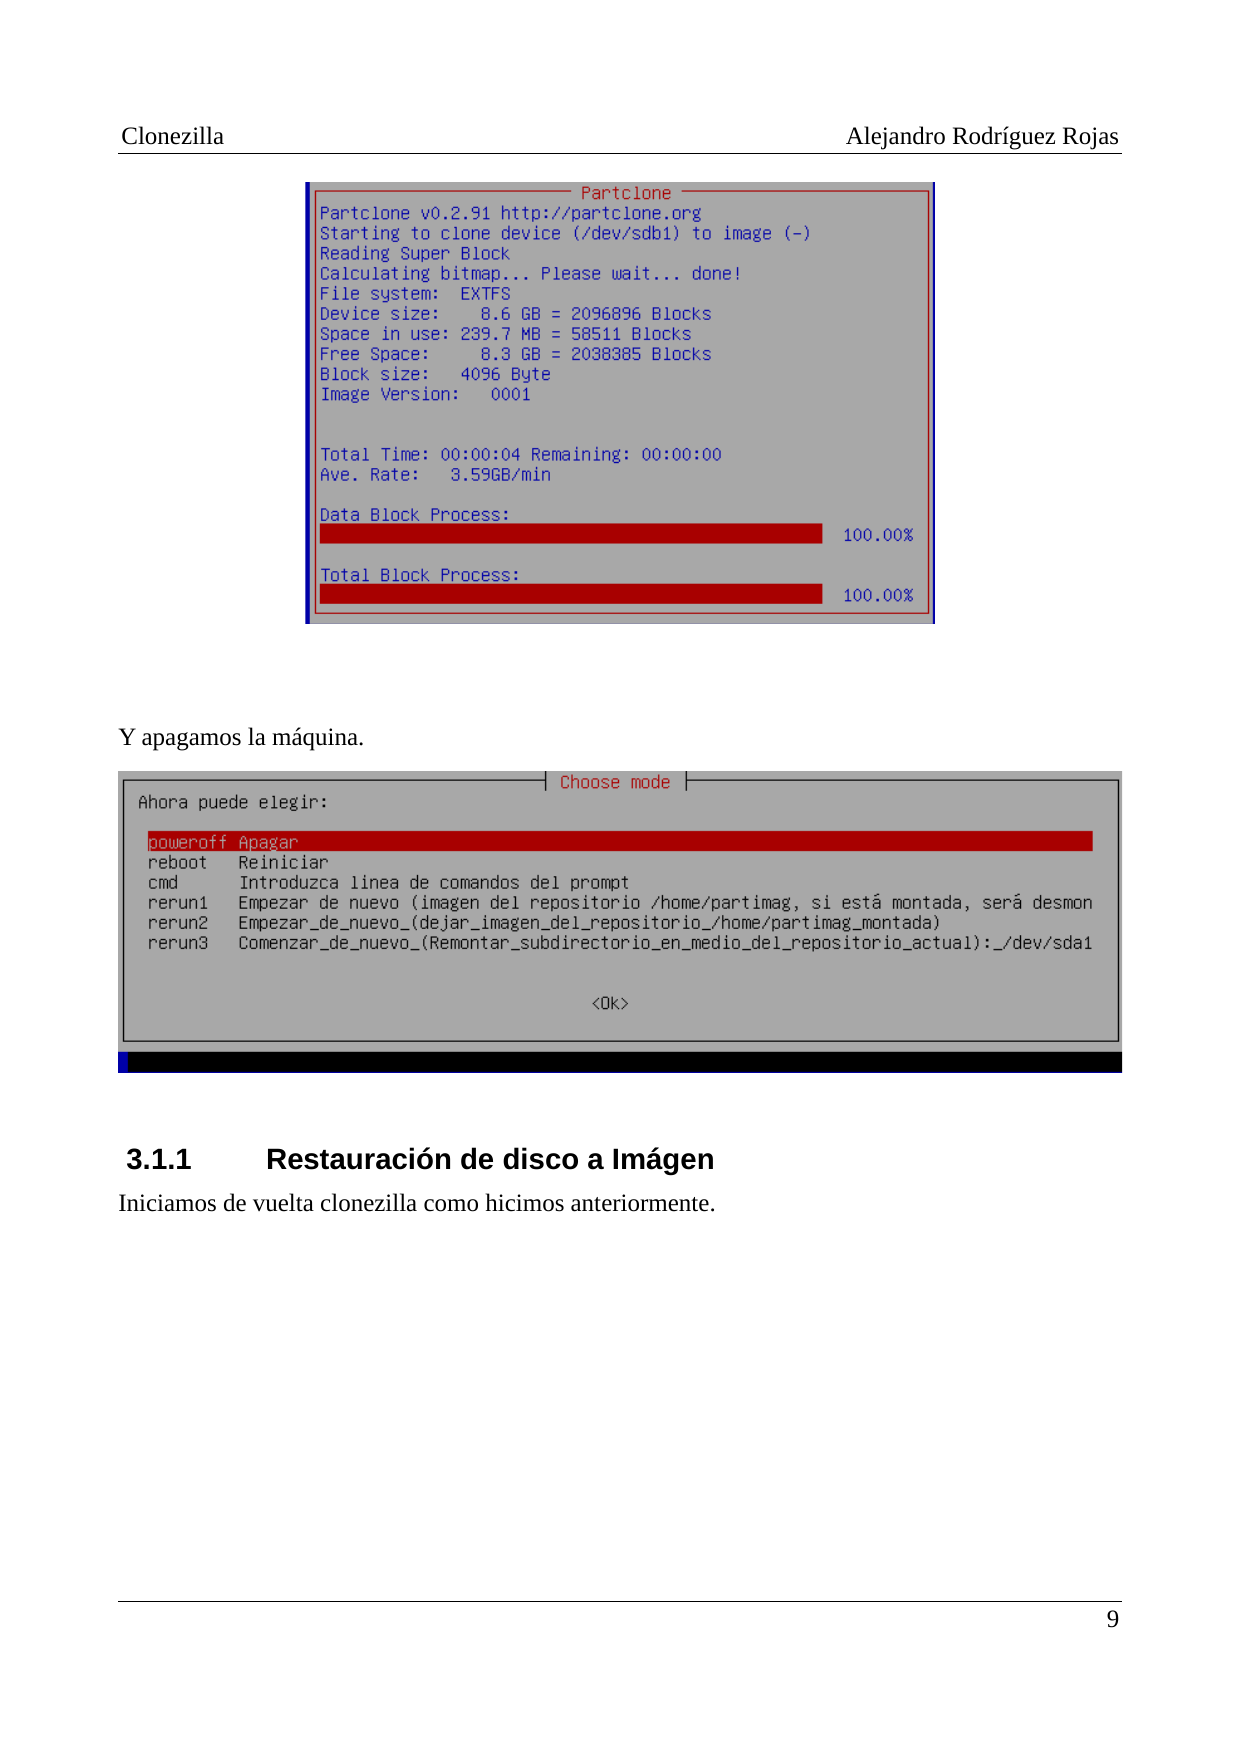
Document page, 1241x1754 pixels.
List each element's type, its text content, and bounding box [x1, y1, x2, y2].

subtitle Restauración de disco a Imágen [118, 1142, 1122, 1175]
text Y apagamos la máquina. [118, 722, 1122, 751]
picture [118, 771, 1123, 1073]
text Iniciamos de vuelta clonezilla como hicimos anteriormente. [118, 1188, 1122, 1217]
picture [305, 182, 935, 624]
